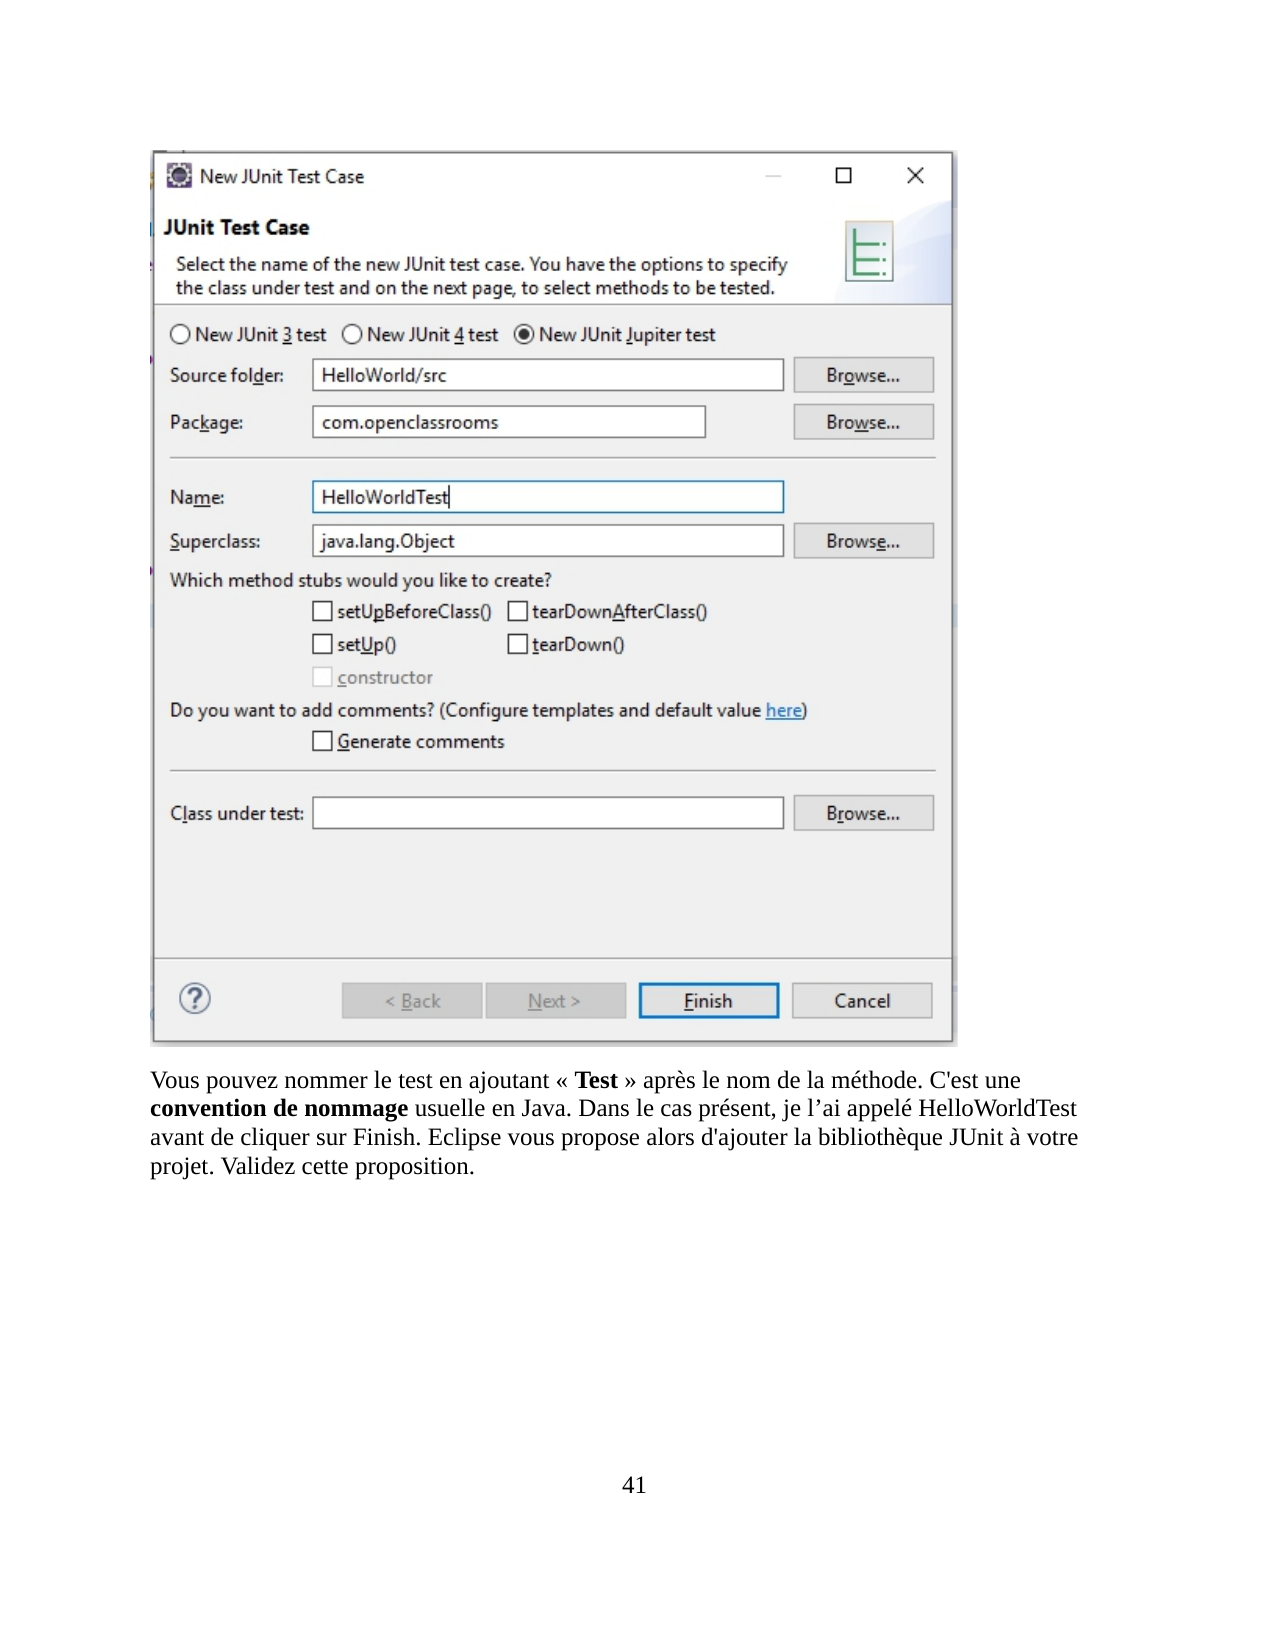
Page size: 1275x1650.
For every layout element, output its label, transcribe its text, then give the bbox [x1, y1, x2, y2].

text Vous pouvez nommer le test en ajoutant « Test » après le nom de la méthode. C'est une convention de nommage usuelle en Java. Dans le cas présent, je l’ai appelé HelloWorldTest avant de cliquer sur Finish. Eclipse vous propose alors d'ajouter la bibliothèque JUnit à votre projet. Validez cette proposition. [150, 1065, 1125, 1180]
picture [150, 150, 958, 1047]
